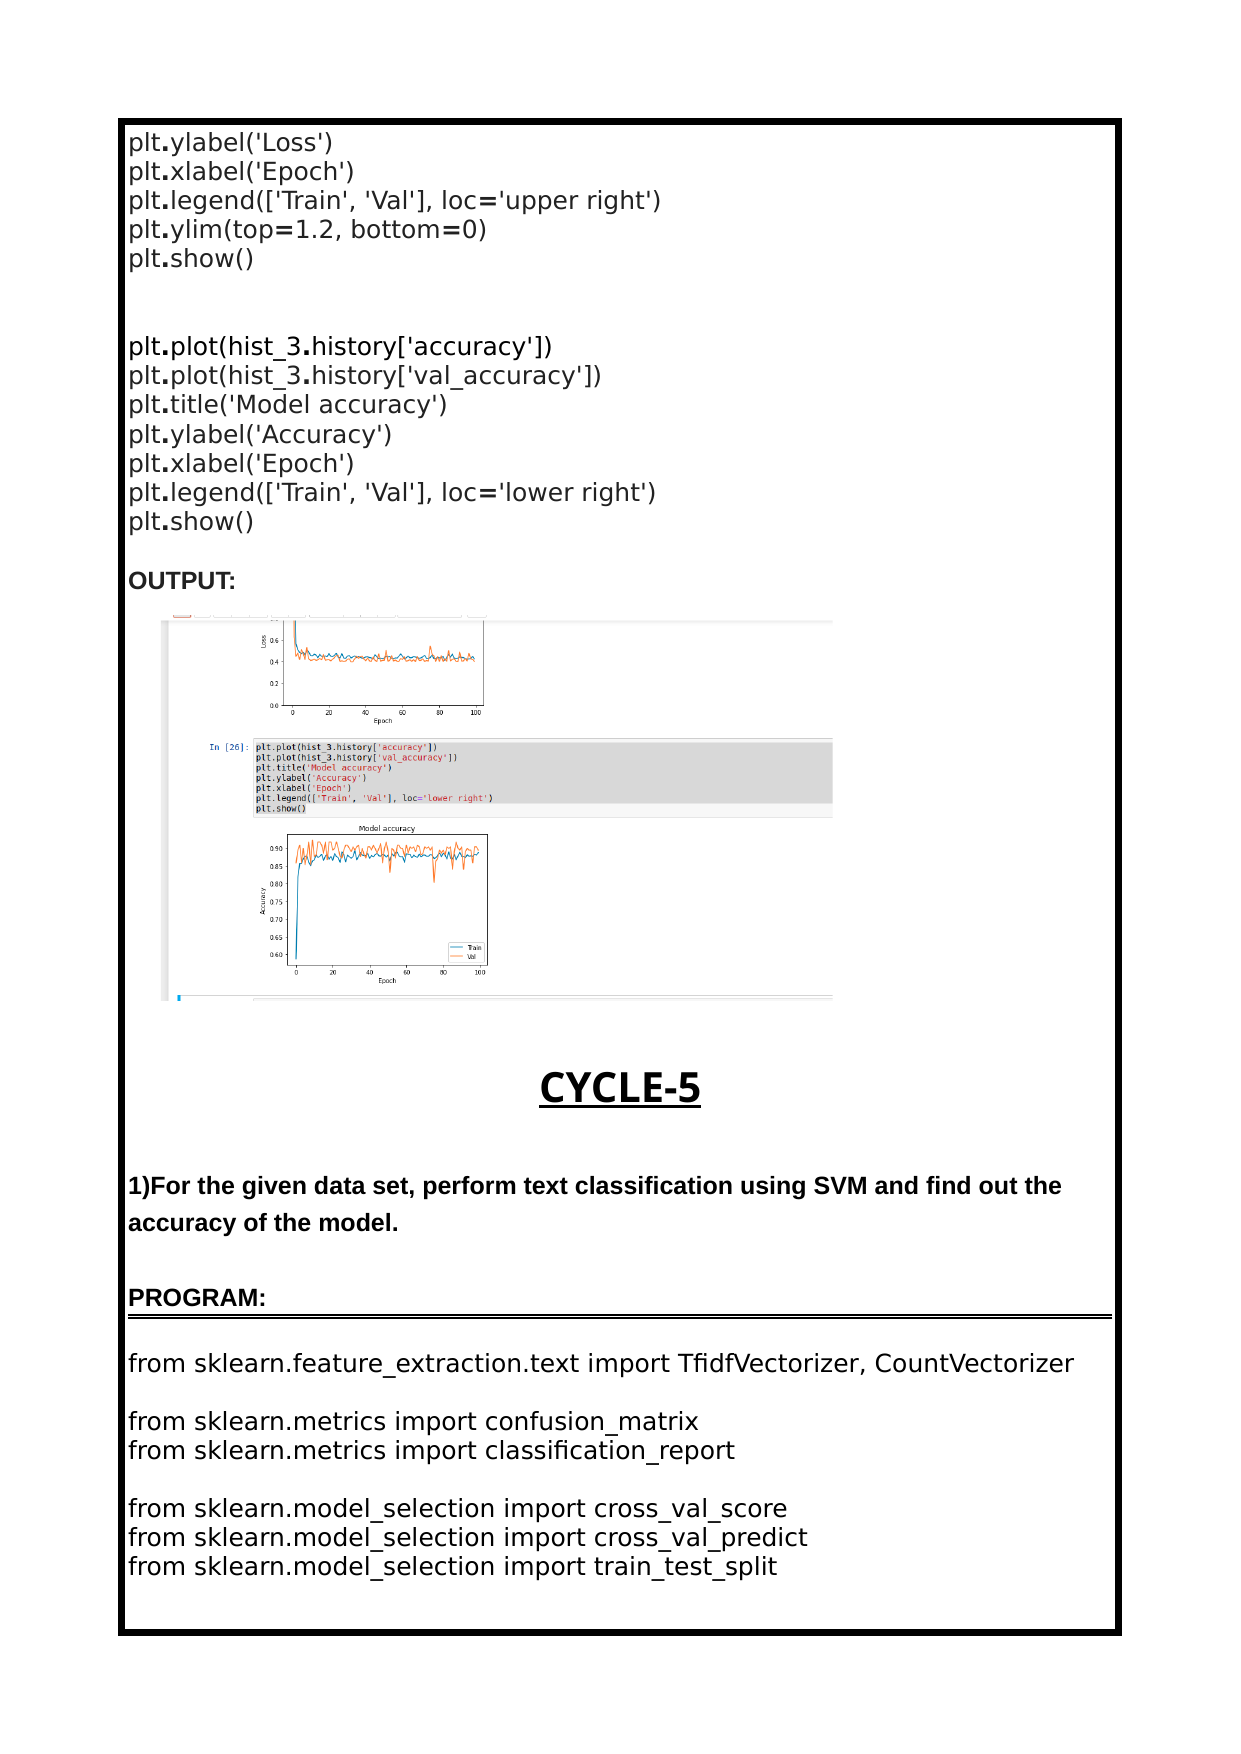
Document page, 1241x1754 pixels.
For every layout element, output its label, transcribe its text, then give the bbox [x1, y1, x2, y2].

text from sklearn.metrics import classification_report [128, 1436, 1112, 1465]
text from sklearn.model_selection import cross_val_predict [128, 1523, 1112, 1552]
text plt.plot(hist_3.history['accuracy']) [128, 332, 1112, 361]
text from sklearn.model_selection import cross_val_score [128, 1494, 1112, 1523]
text plt.show() [128, 244, 1112, 274]
list PROGRAM: [128, 1274, 1112, 1314]
text plt.ylabel('Loss') [128, 128, 1112, 157]
picture [160, 615, 833, 1001]
text plt.xlabel('Epoch') [128, 449, 1112, 478]
text plt.ylim(top=1.2, bottom=0) [128, 215, 1112, 244]
text plt.title('Model accuracy') [128, 391, 1112, 420]
text from sklearn.feature_extraction.text import TfidfVectorizer, CountVectorizer [128, 1349, 1112, 1378]
text from sklearn.metrics import confusion_matrix [128, 1407, 1112, 1436]
text plt.plot(hist_3.history['val_accuracy']) [128, 361, 1112, 391]
text plt.legend(['Train', 'Val'], loc='upper right') [128, 186, 1112, 215]
list CYCLE-5 [128, 1057, 1112, 1114]
text from sklearn.model_selection import train_test_split [128, 1552, 1112, 1581]
text OUTPUT: [128, 566, 1112, 595]
text plt.show() [128, 507, 1112, 536]
text plt.xlabel('Epoch') [128, 157, 1112, 186]
list 1)For the given data set, perform text classification using SVM and find out the accuracy of the model. [128, 1162, 1112, 1237]
text plt.ylabel('Accuracy') [128, 420, 1112, 449]
text plt.legend(['Train', 'Val'], loc='lower right') [128, 478, 1112, 507]
